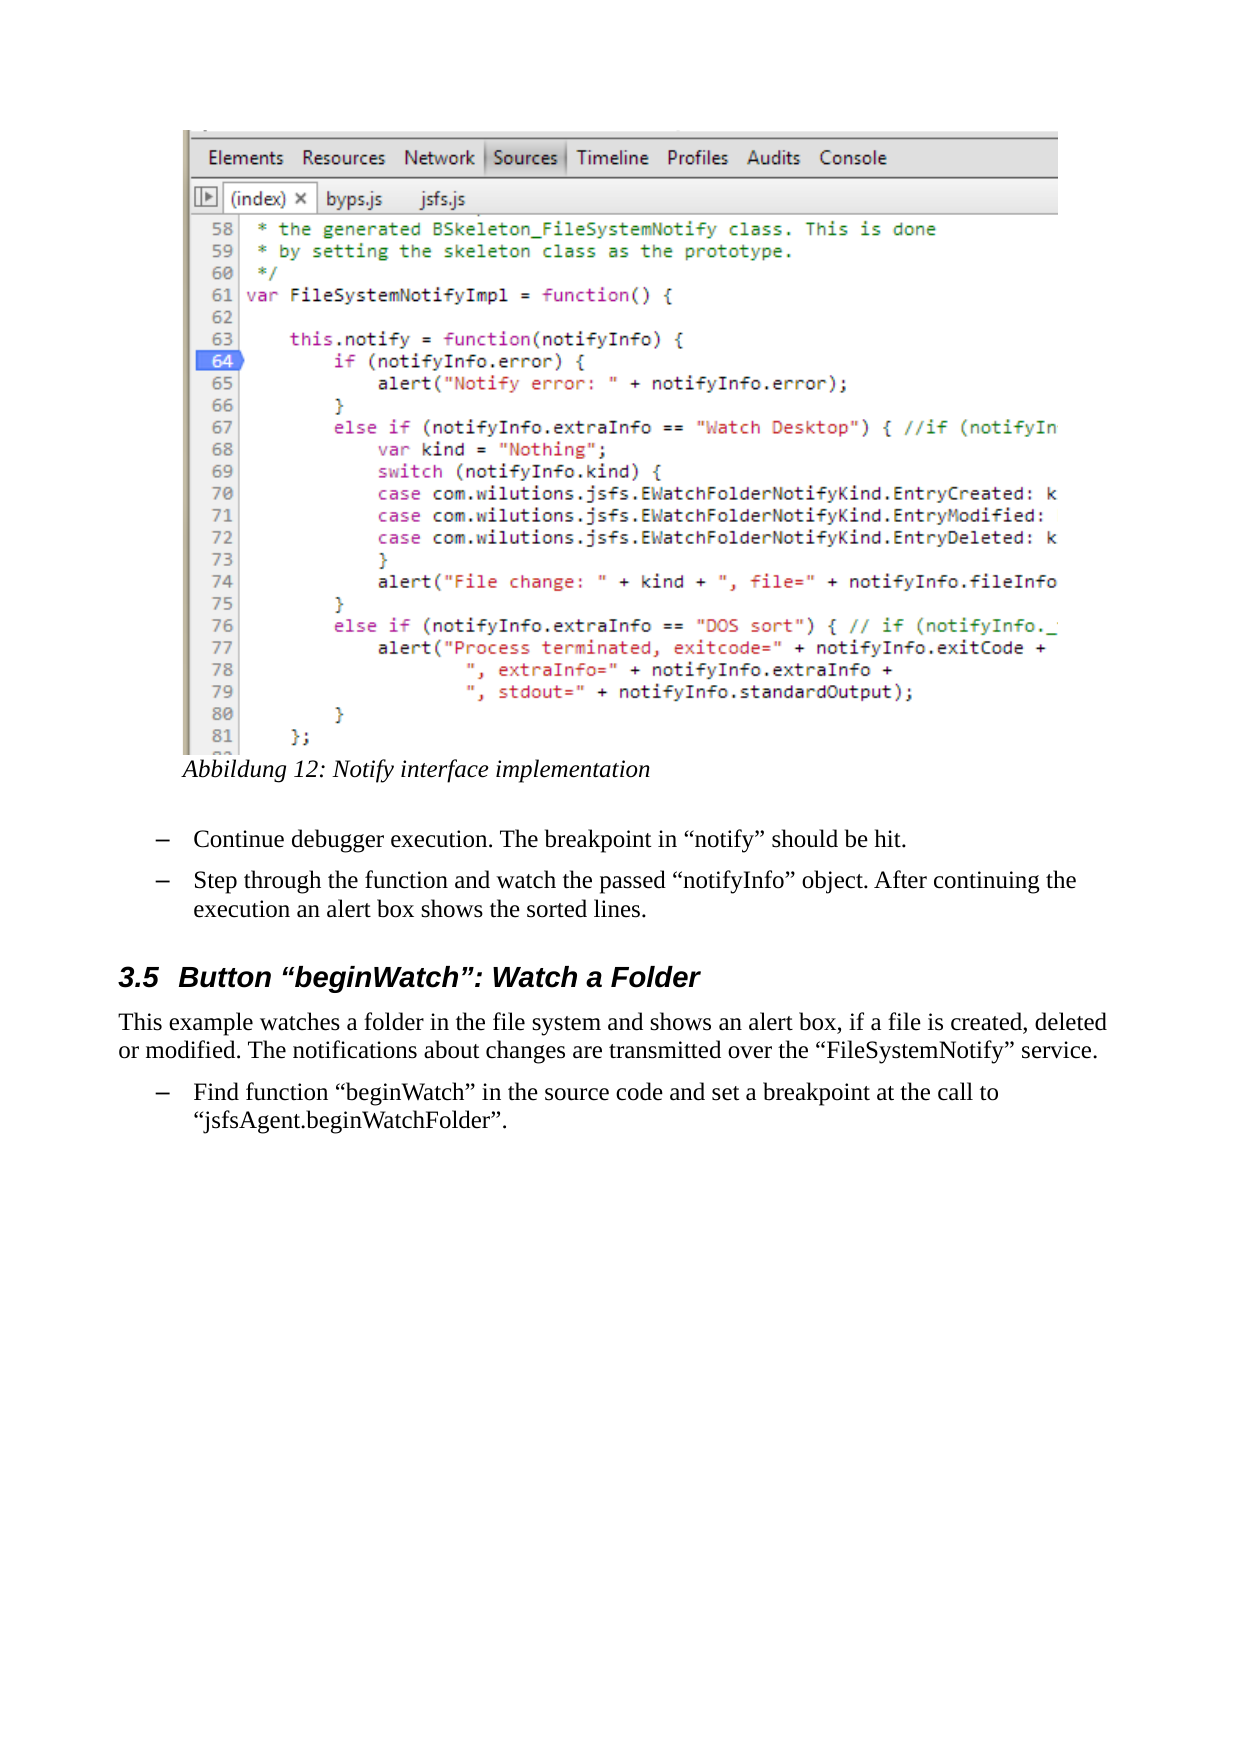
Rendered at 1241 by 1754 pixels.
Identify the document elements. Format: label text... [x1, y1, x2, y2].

text Abbildung 12: Notify interface implementation [183, 755, 1058, 783]
text This example watches a folder in the file system and shows an alert box, if a file is created, deleted or modified. The notifications about changes are transmitted over the “FileSystemNotify” service. [118, 1007, 1122, 1064]
list Find function “beginWatch” in the source code and set a breakpoint at the call to “jsfsAgent.beginWatchFolder”. [156, 1077, 1122, 1134]
list Step through the function and watch the passed “notifyInfo” object. After continuing the execution an alert box shows the sorted lines. [156, 866, 1122, 923]
list Continue debugger execution. The breakpoint in “notify” should be hit. [156, 824, 1122, 853]
subtitle Button “beginWatch”: Watch a Folder [118, 961, 1122, 994]
